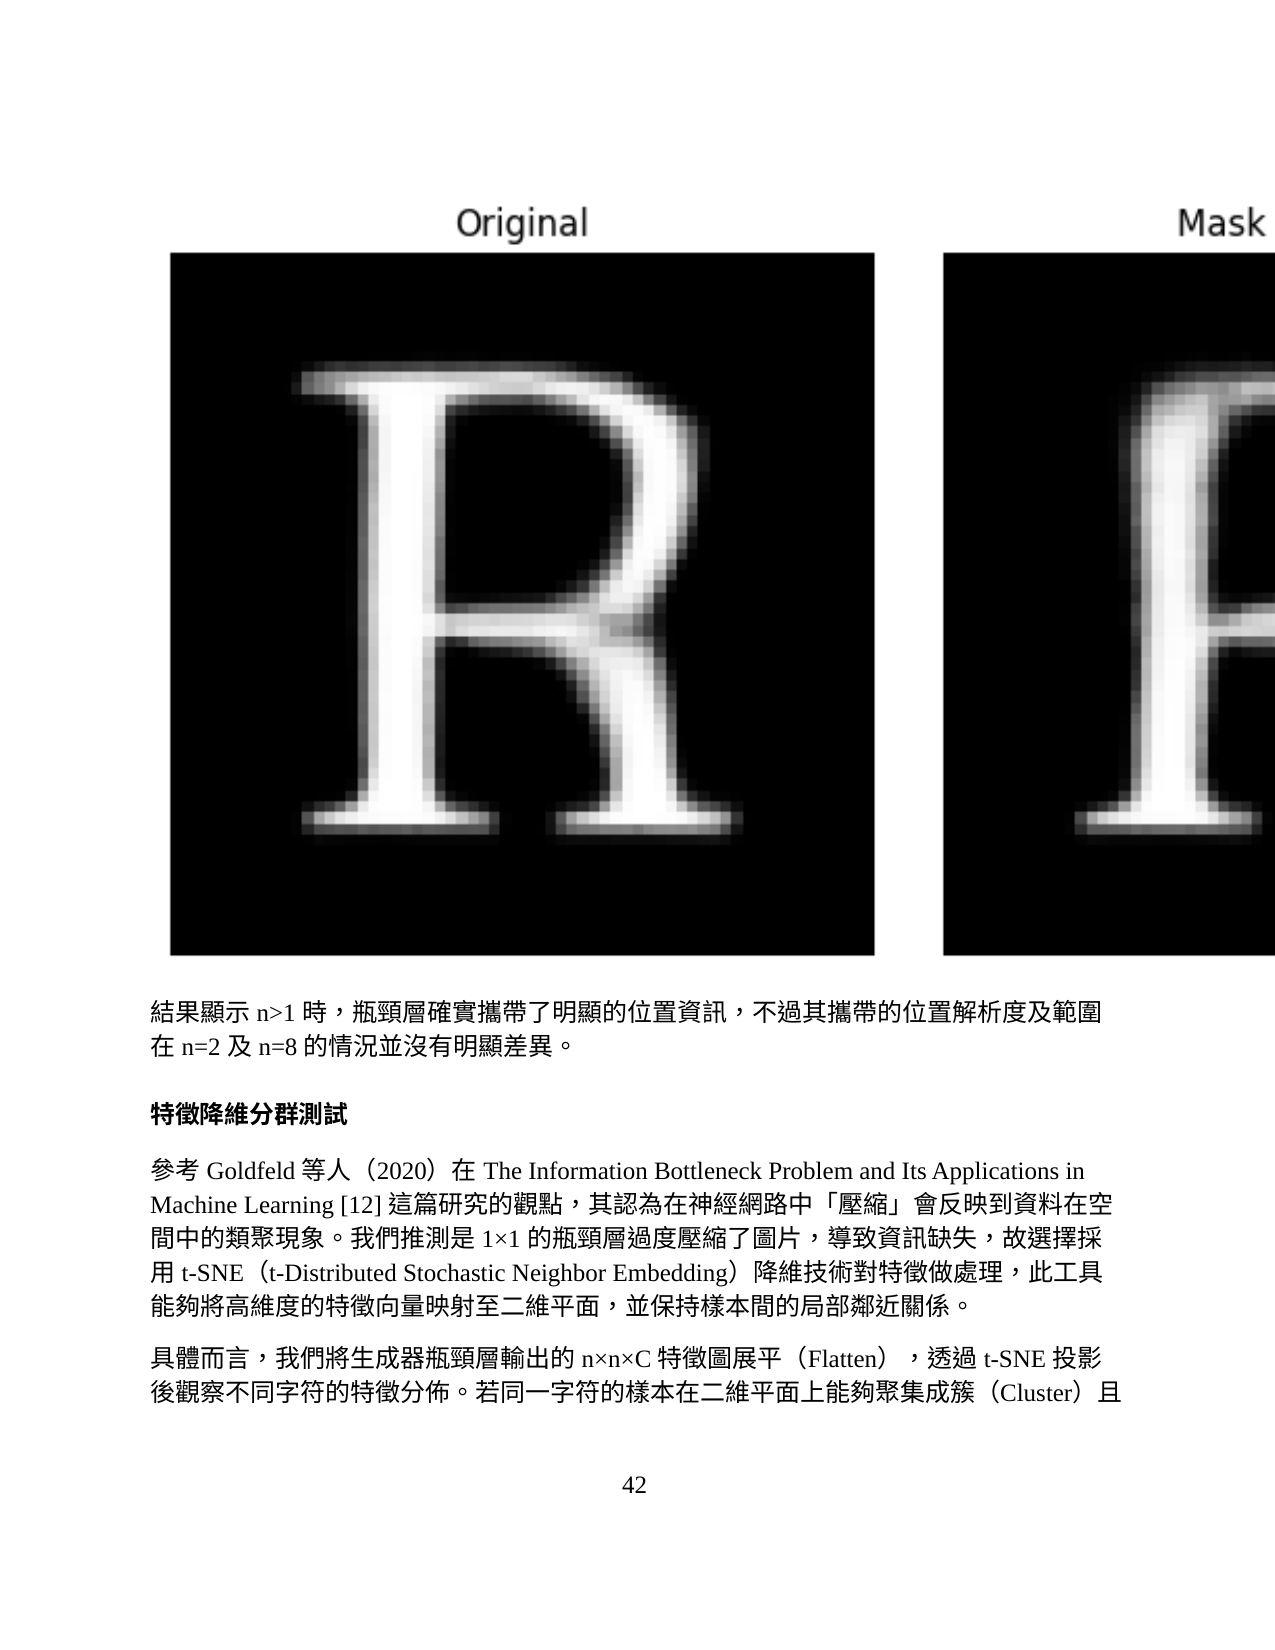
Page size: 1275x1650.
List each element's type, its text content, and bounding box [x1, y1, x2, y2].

picture [150, 150, 1275, 977]
subtitle 特徵降維分群測試 [150, 1097, 1125, 1131]
text 參考 Goldfeld 等人（2020）在 The Information Bottleneck Problem and Its Applications in Machine Learning [12] 這篇研究的觀點，其認為在神經網路中「壓縮」會反映到資料在空間中的類聚現象。我們推測是 1×1 的瓶頸層過度壓縮了圖片，導致資訊缺失，故選擇採用 t-SNE（t-Distributed Stochastic Neighbor Embedding）降維技術對特徵做處理，此工具能夠將高維度的特徵向量映射至二維平面，並保持樣本間的局部鄰近關係。 [150, 1152, 1125, 1323]
text 具體而言，我們將生成器瓶頸層輸出的 n×n×C 特徵圖展平（Flatten），透過 t-SNE 投影後觀察不同字符的特徵分佈。若同一字符的樣本在二維平面上能夠聚集成簇（Cluster）且 [150, 1341, 1125, 1409]
text 結果顯示 n>1 時，瓶頸層確實攜帶了明顯的位置資訊，不過其攜帶的位置解析度及範圍在 n=2 及 n=8 的情況並沒有明顯差異。 [150, 995, 1125, 1063]
